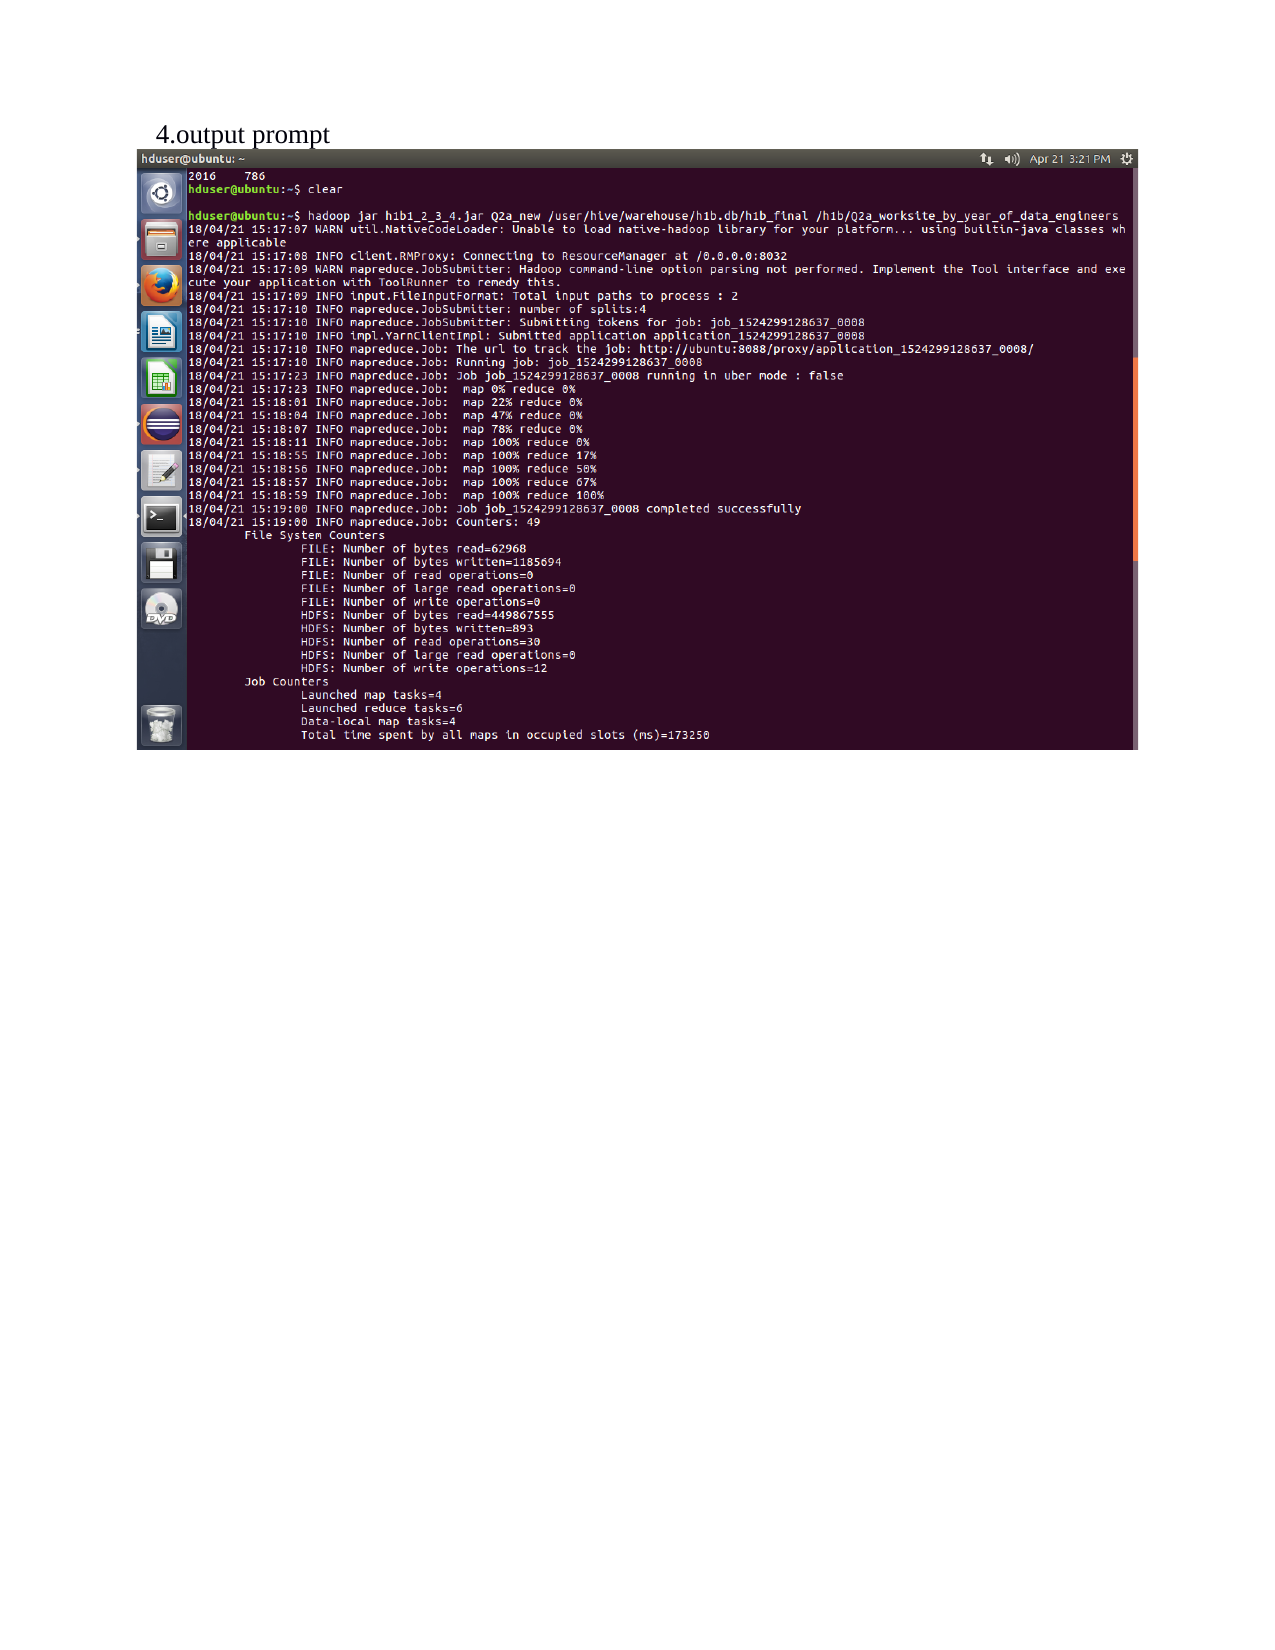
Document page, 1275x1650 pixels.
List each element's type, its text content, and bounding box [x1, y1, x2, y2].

text 4.output prompt [156, 118, 1157, 149]
picture [136, 149, 1139, 750]
